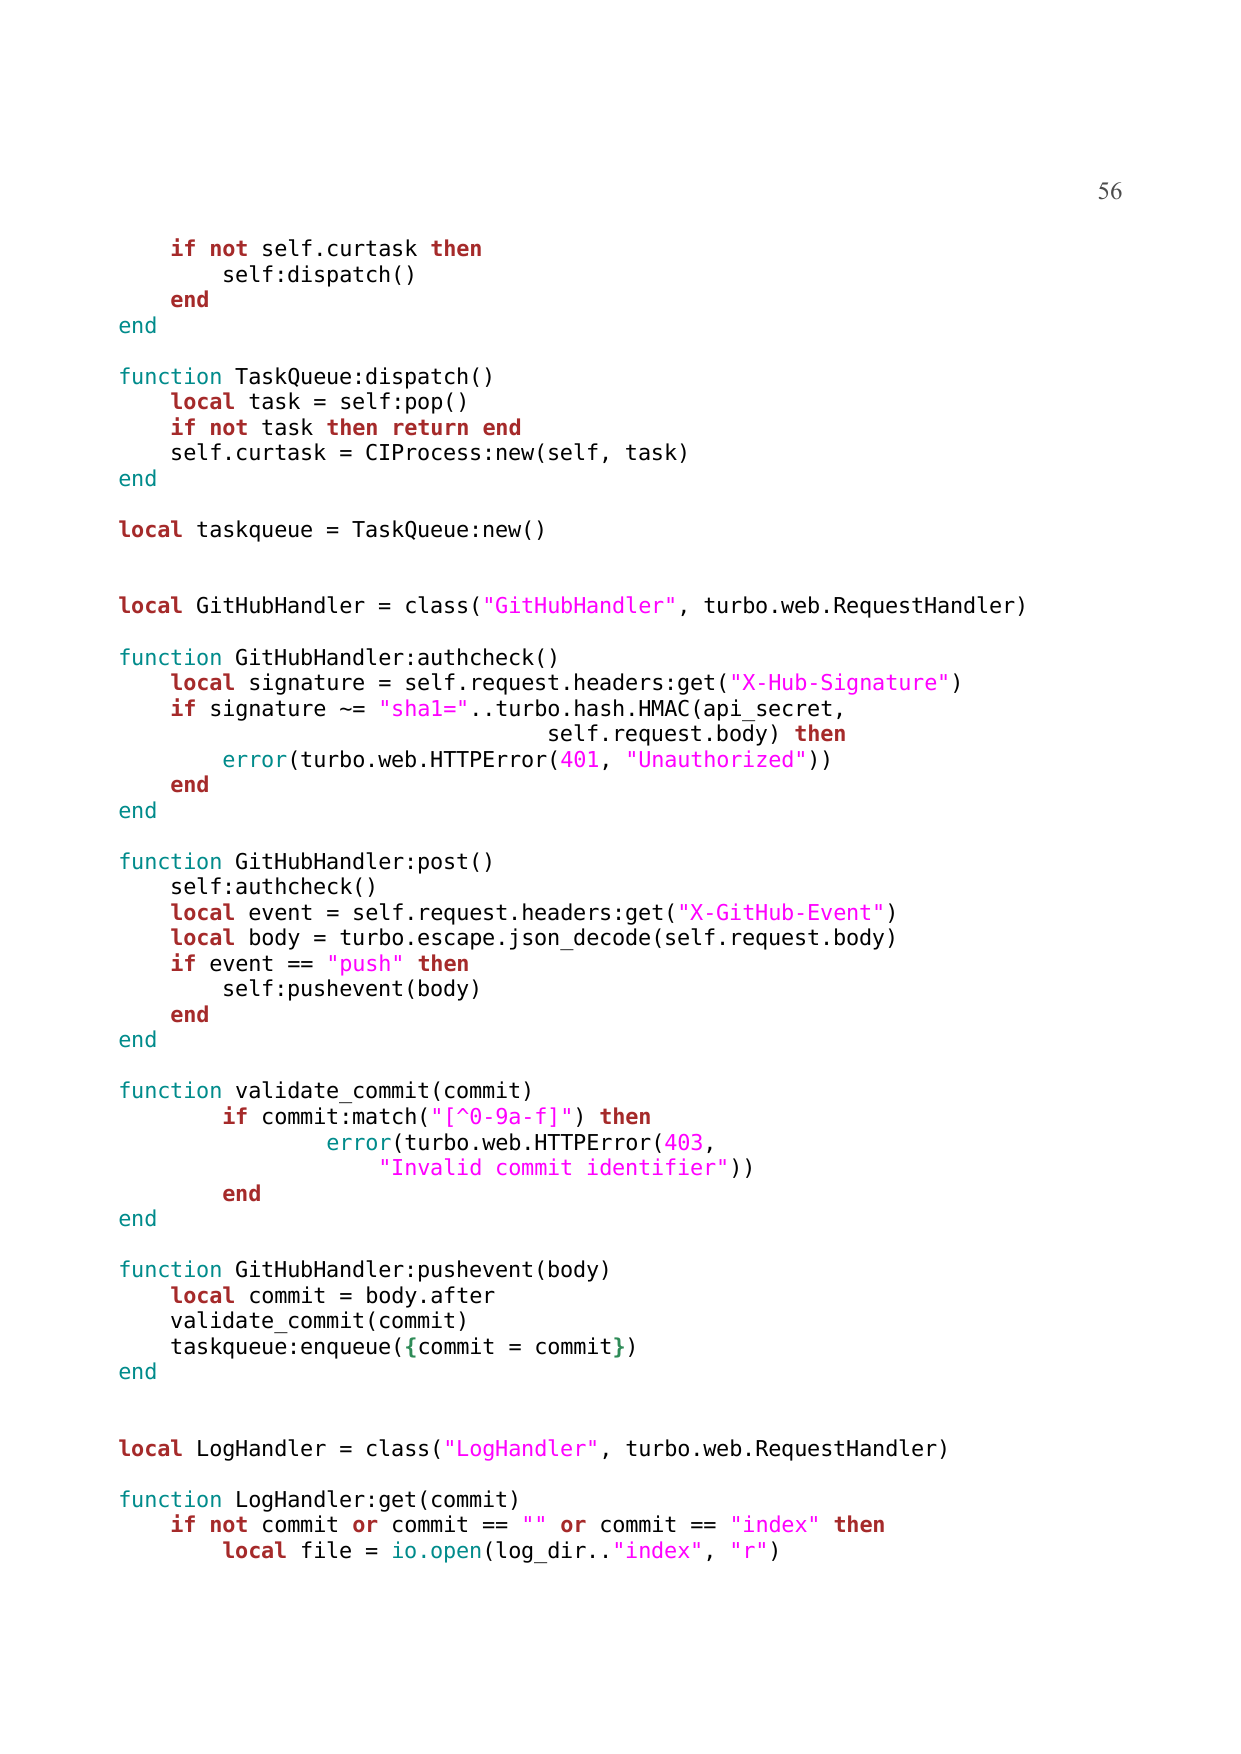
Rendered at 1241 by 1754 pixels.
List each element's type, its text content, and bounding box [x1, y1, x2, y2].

text local taskqueue = TaskQueue:new() [118, 517, 1122, 542]
text validate_commit(commit) [118, 1308, 1122, 1333]
text end [118, 772, 1122, 798]
text self.curtask = CIProcess:new(self, task) [118, 440, 1122, 466]
text local task = self:pop() [118, 389, 1122, 415]
text end [118, 466, 1122, 491]
text end [118, 287, 1122, 313]
text end [118, 1002, 1122, 1027]
text if not self.curtask then [118, 236, 1122, 262]
text if commit:match("[^0-9a-f]") then [118, 1104, 1122, 1129]
text self:pushevent(body) [118, 976, 1122, 1002]
text local GitHubHandler = class("GitHubHandler", turbo.web.RequestHandler) [118, 593, 1122, 619]
text error(turbo.web.HTTPError(401, "Unauthorized")) [118, 747, 1122, 772]
text function LogHandler:get(commit) [118, 1487, 1122, 1512]
text if not task then return end [118, 415, 1122, 440]
text if not commit or commit == "" or commit == "index" then [118, 1512, 1122, 1538]
text end [118, 1359, 1122, 1384]
text local file = io.open(log_dir.."index", "r") [118, 1538, 1122, 1563]
text function validate_commit(commit) [118, 1078, 1122, 1104]
text end [118, 1206, 1122, 1231]
text local commit = body.after [118, 1282, 1122, 1308]
text function GitHubHandler:authcheck() [118, 644, 1122, 670]
text end [118, 313, 1122, 338]
text local event = self.request.headers:get("X-GitHub-Event") [118, 900, 1122, 925]
text local signature = self.request.headers:get("X-Hub-Signature") [118, 670, 1122, 696]
text self.request.body) then [118, 721, 1122, 747]
text local body = turbo.escape.json_decode(self.request.body) [118, 925, 1122, 951]
text end [118, 1027, 1122, 1053]
text end [118, 1180, 1122, 1206]
text local LogHandler = class("LogHandler", turbo.web.RequestHandler) [118, 1436, 1122, 1461]
text end [118, 798, 1122, 823]
text function TaskQueue:dispatch() [118, 364, 1122, 389]
text if event == "push" then [118, 951, 1122, 976]
text taskqueue:enqueue({commit = commit}) [118, 1333, 1122, 1359]
text "Invalid commit identifier")) [118, 1155, 1122, 1180]
text self:authcheck() [118, 874, 1122, 900]
text error(turbo.web.HTTPError(403, [118, 1129, 1122, 1155]
text if signature ~= "sha1="..turbo.hash.HMAC(api_secret, [118, 696, 1122, 721]
text function GitHubHandler:pushevent(body) [118, 1257, 1122, 1282]
text function GitHubHandler:post() [118, 849, 1122, 874]
text self:dispatch() [118, 262, 1122, 287]
